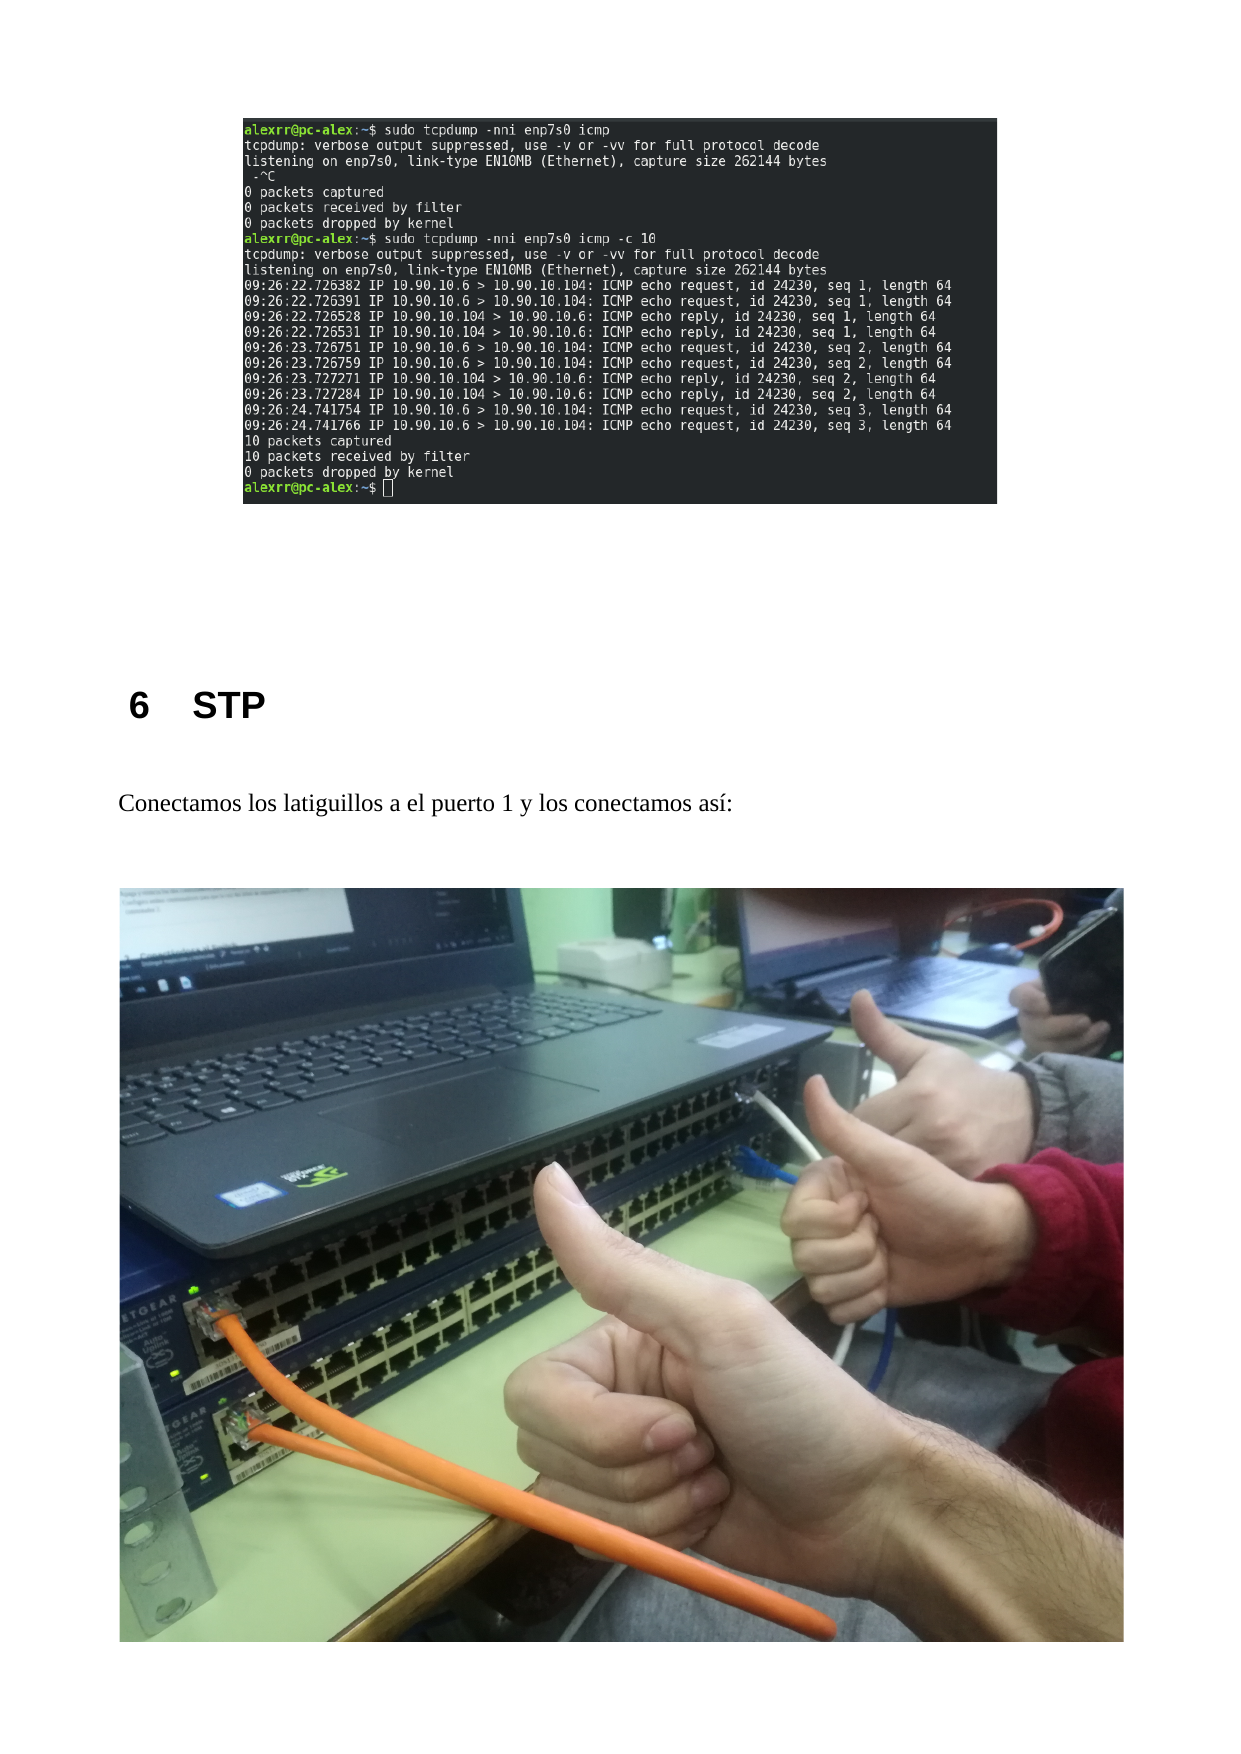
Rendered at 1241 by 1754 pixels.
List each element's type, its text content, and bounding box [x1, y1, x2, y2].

text Conectamos los latiguillos a el puerto 1 y los conectamos así: [118, 788, 1122, 817]
subtitle STP [118, 683, 1122, 726]
picture [119, 888, 1124, 1642]
